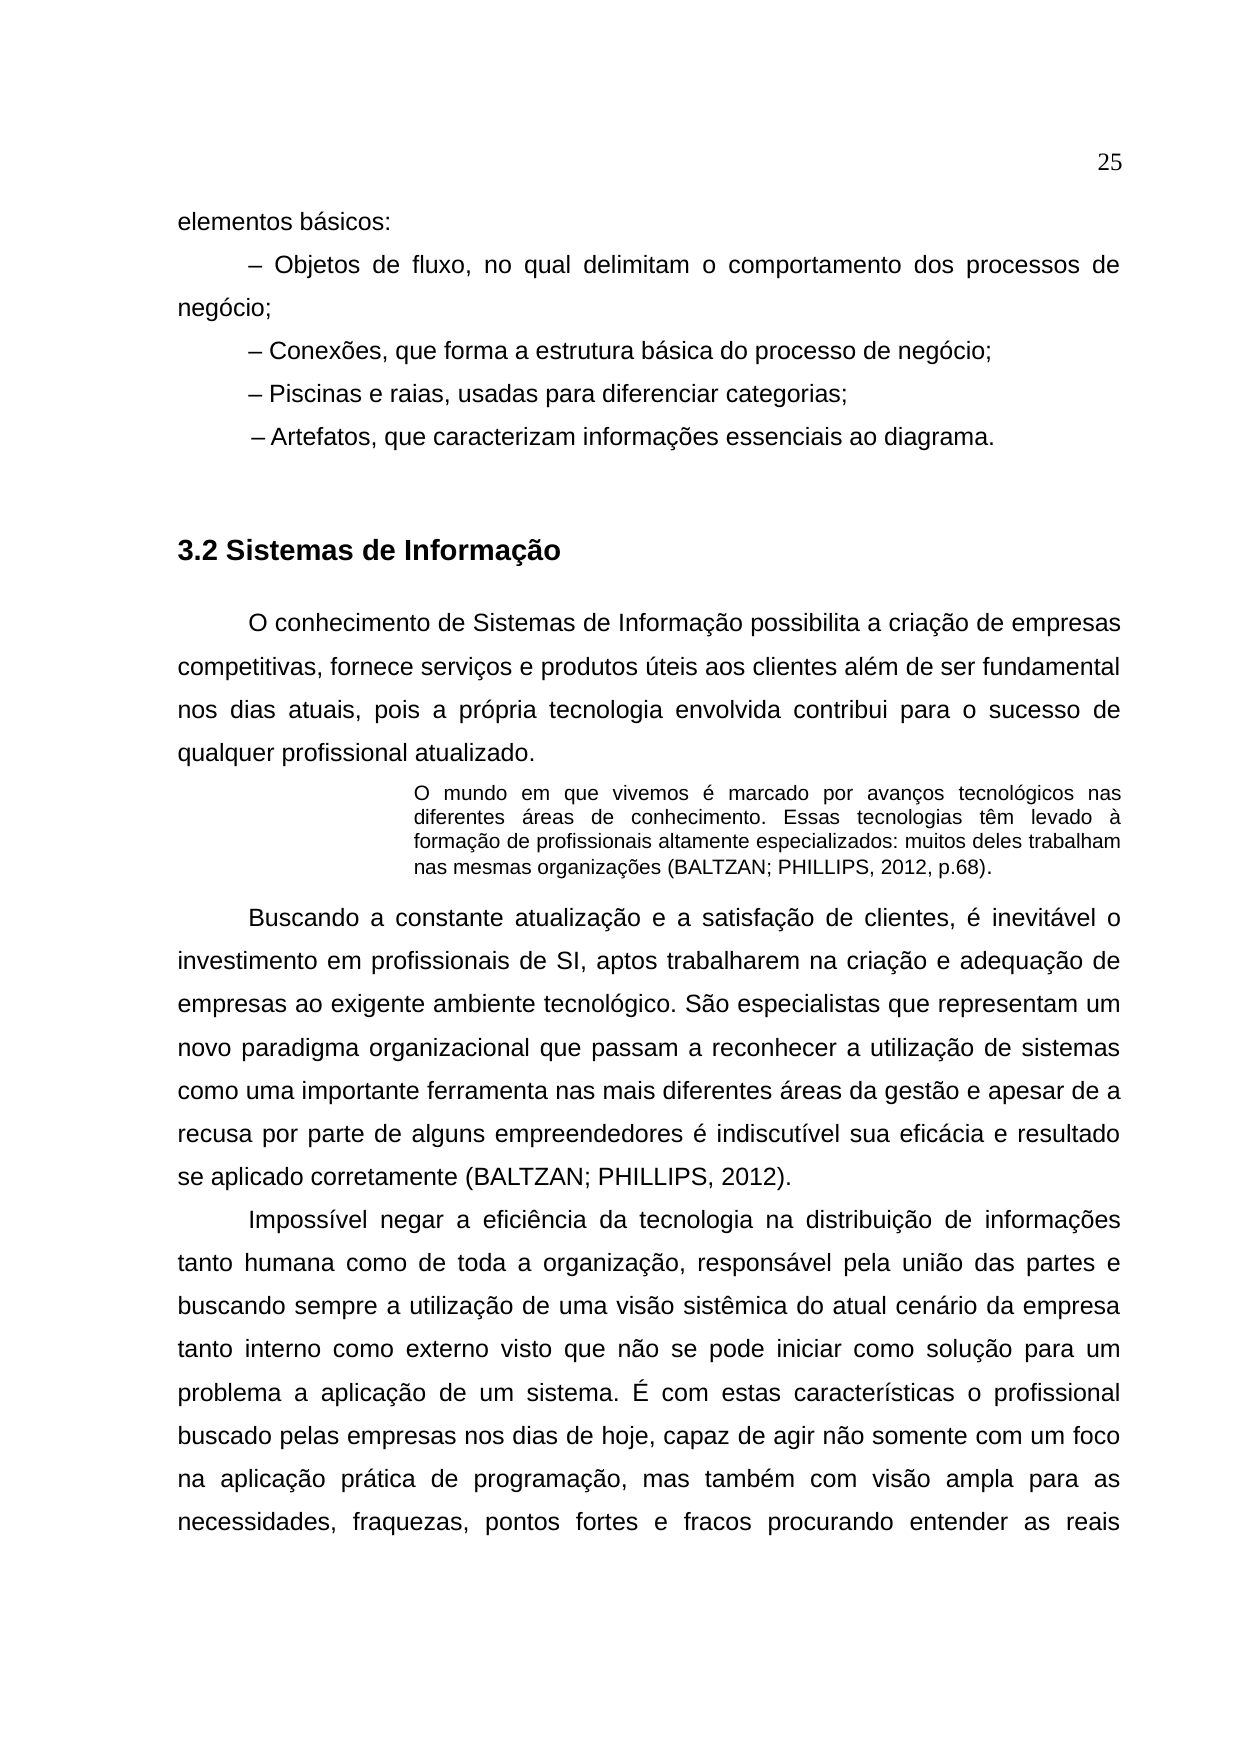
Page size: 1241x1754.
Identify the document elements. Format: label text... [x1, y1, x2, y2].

text Buscando a constante atualização e a satisfação de clientes, é inevitável o investimento em profissionais de SI, aptos trabalharem na criação e adequação de empresas ao exigente ambiente tecnológico. São especialistas que representam um novo paradigma organizacional que passam a reconhecer a utilização de sistemas como uma importante ferramenta nas mais diferentes áreas da gestão e apesar de a recusa por parte de alguns empreendedores é indiscutível sua eficácia e resultado se aplicado corretamente (BALTZAN; PHILLIPS, 2012). [177, 903, 1122, 1191]
text – Artefatos, que caracterizam informações essenciais ao diagrama. [177, 422, 1122, 451]
text – Objetos de fluxo, no qual delimitam o comportamento dos processos de negócio; [177, 250, 1122, 322]
text – Piscinas e raias, usadas para diferenciar categorias; [177, 379, 1122, 408]
text O conhecimento de Sistemas de Informação possibilita a criação de empresas competitivas, fornece serviços e produtos úteis aos clientes além de ser fundamental nos dias atuais, pois a própria tecnologia envolvida contribui para o sucesso de qualquer profissional atualizado. [177, 608, 1122, 767]
subtitle 3.2 Sistemas de Informação [177, 533, 1122, 567]
text O mundo em que vivemos é marcado por avanços tecnológicos nas diferentes áreas de conhecimento. Essas tecnologias têm levado à formação de profissionais altamente especializados: muitos deles trabalham nas mesmas organizações (BALTZAN; PHILLIPS, 2012, p.68). [413, 781, 1122, 879]
text – Conexões, que forma a estrutura básica do processo de negócio; [177, 336, 1122, 365]
text Impossível negar a eficiência da tecnologia na distribuição de informações tanto humana como de toda a organização, responsável pela união das partes e buscando sempre a utilização de uma visão sistêmica do atual cenário da empresa tanto interno como externo visto que não se pode iniciar como solução para um problema a aplicação de um sistema. É com estas características o profissional buscado pelas empresas nos dias de hoje, capaz de agir não somente com um foco na aplicação prática de programação, mas também com visão ampla para as necessidades, fraquezas, pontos fortes e fracos procurando entender as reais [177, 1205, 1122, 1536]
text elementos básicos: [177, 207, 1122, 235]
